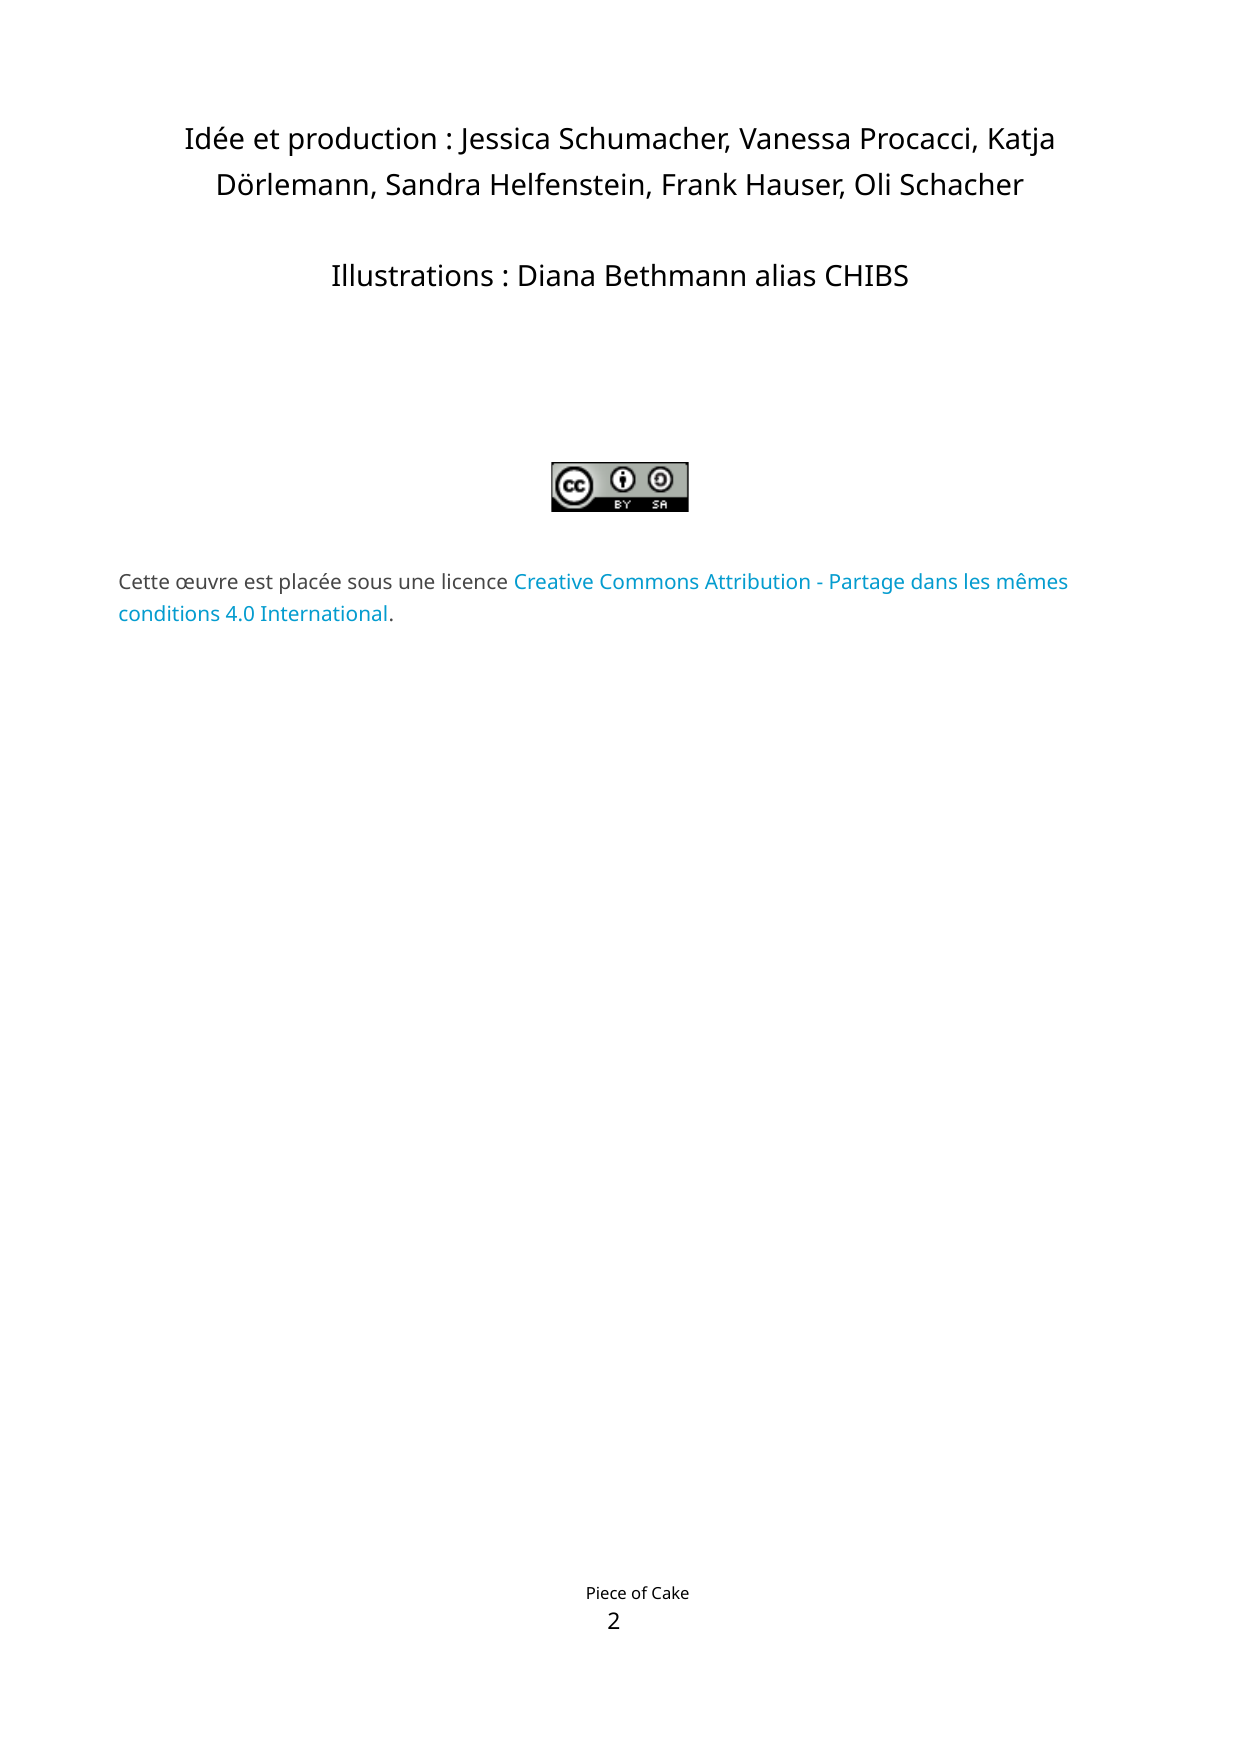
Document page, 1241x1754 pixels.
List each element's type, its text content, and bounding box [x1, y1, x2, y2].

picture [551, 462, 689, 512]
text Cette œuvre est placée sous une licence Creative Commons Attribution - Partage dans les mêmes conditions 4.0 International. [118, 567, 1122, 628]
text Idée et production : Jessica Schumacher, Vanessa Procacci, Katja Dörlemann, Sandra Helfenstein, Frank Hauser, Oli Schacher Illustrations : Diana Bethmann alias CHIBS [118, 118, 1122, 295]
